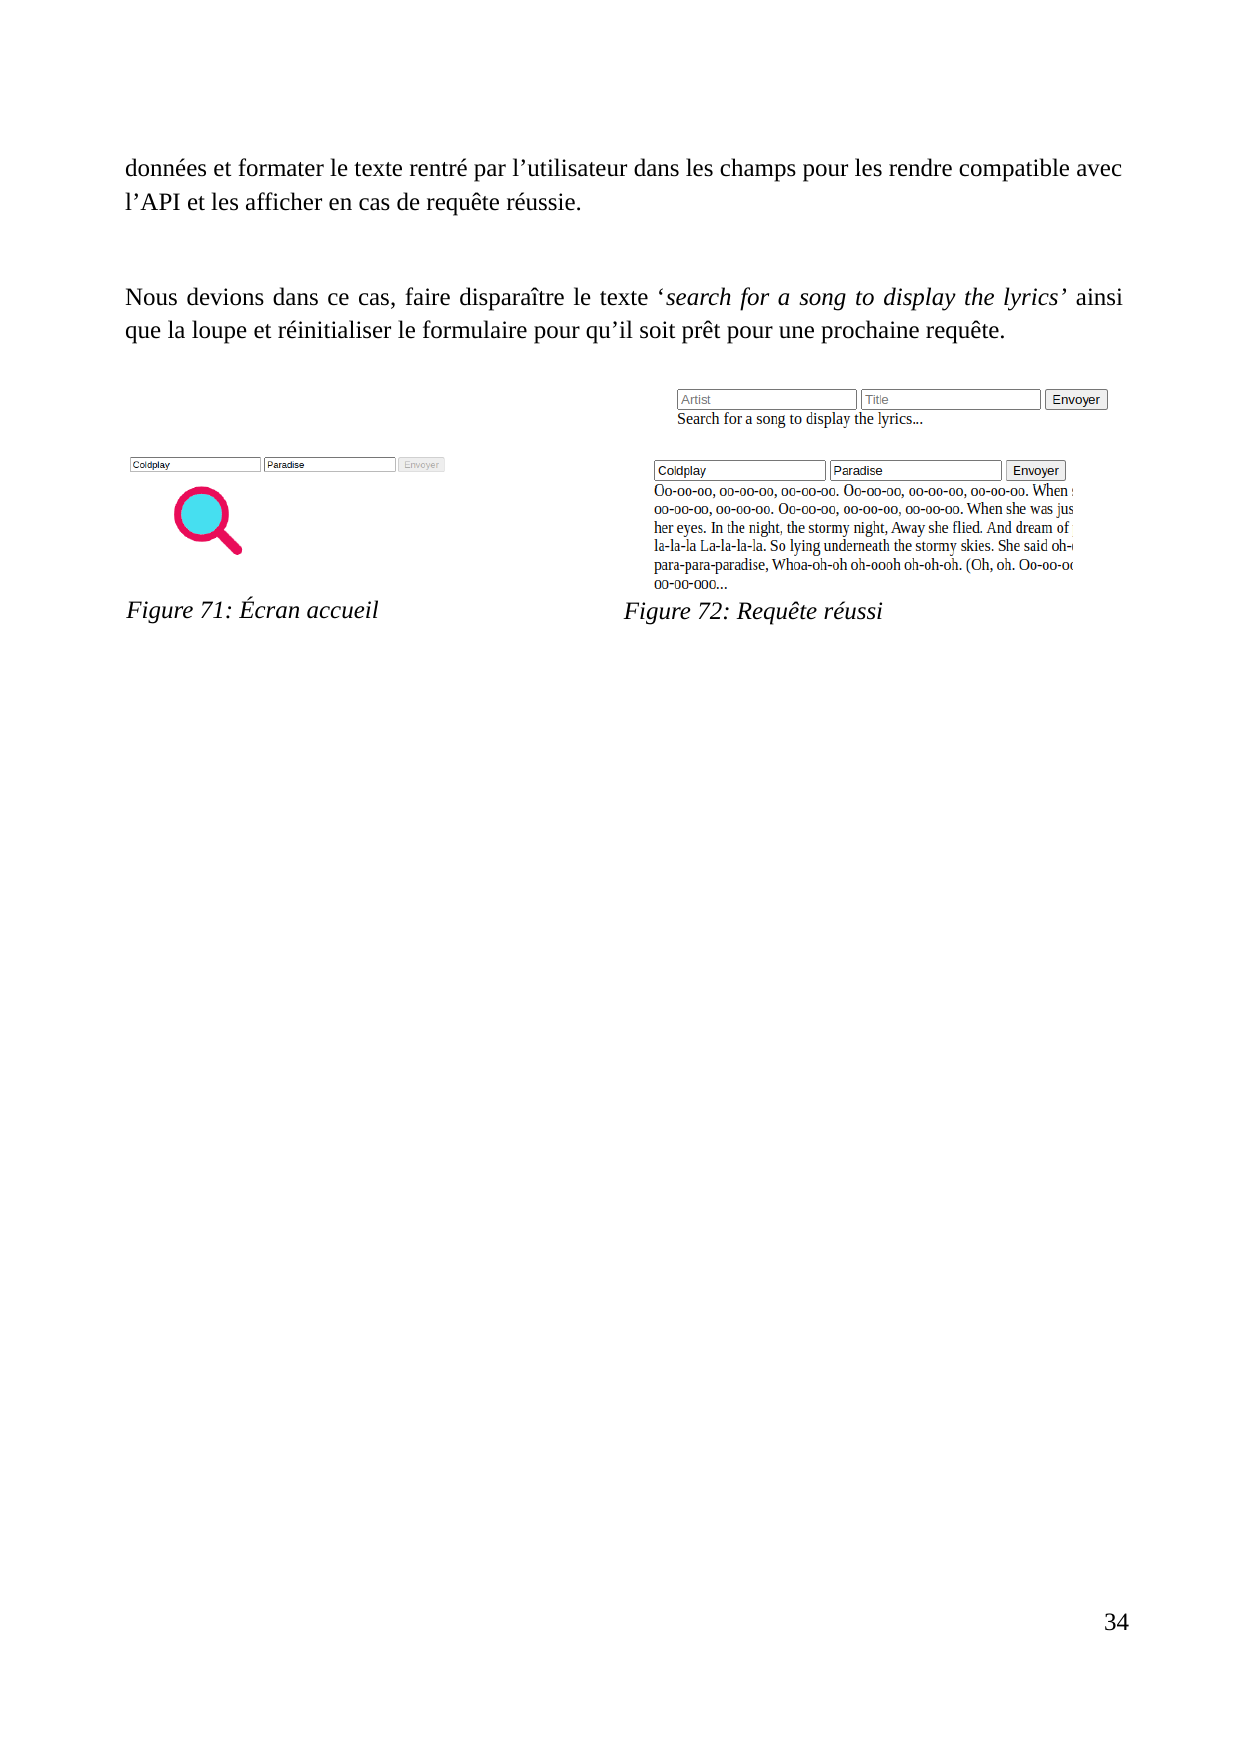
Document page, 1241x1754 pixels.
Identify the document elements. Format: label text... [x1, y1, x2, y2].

text Nous devions dans ce cas, faire disparaître le texte ‘search for a song to display the lyrics’ ainsi que la loupe et réinitialiser le formulaire pour qu’il soit prêt pour une prochaine requête. [125, 282, 1123, 343]
text Figure 72: Requête réussi [624, 468, 1122, 624]
text Figure 71: Écran accueil [126, 596, 463, 624]
picture [126, 452, 464, 596]
picture [649, 455, 1073, 596]
text données et formater le texte rentré par l’utilisateur dans les champs pour les rendre compatible avec l’API et les afficher en cas de requête réussie. [125, 153, 1123, 215]
picture [673, 385, 1123, 454]
